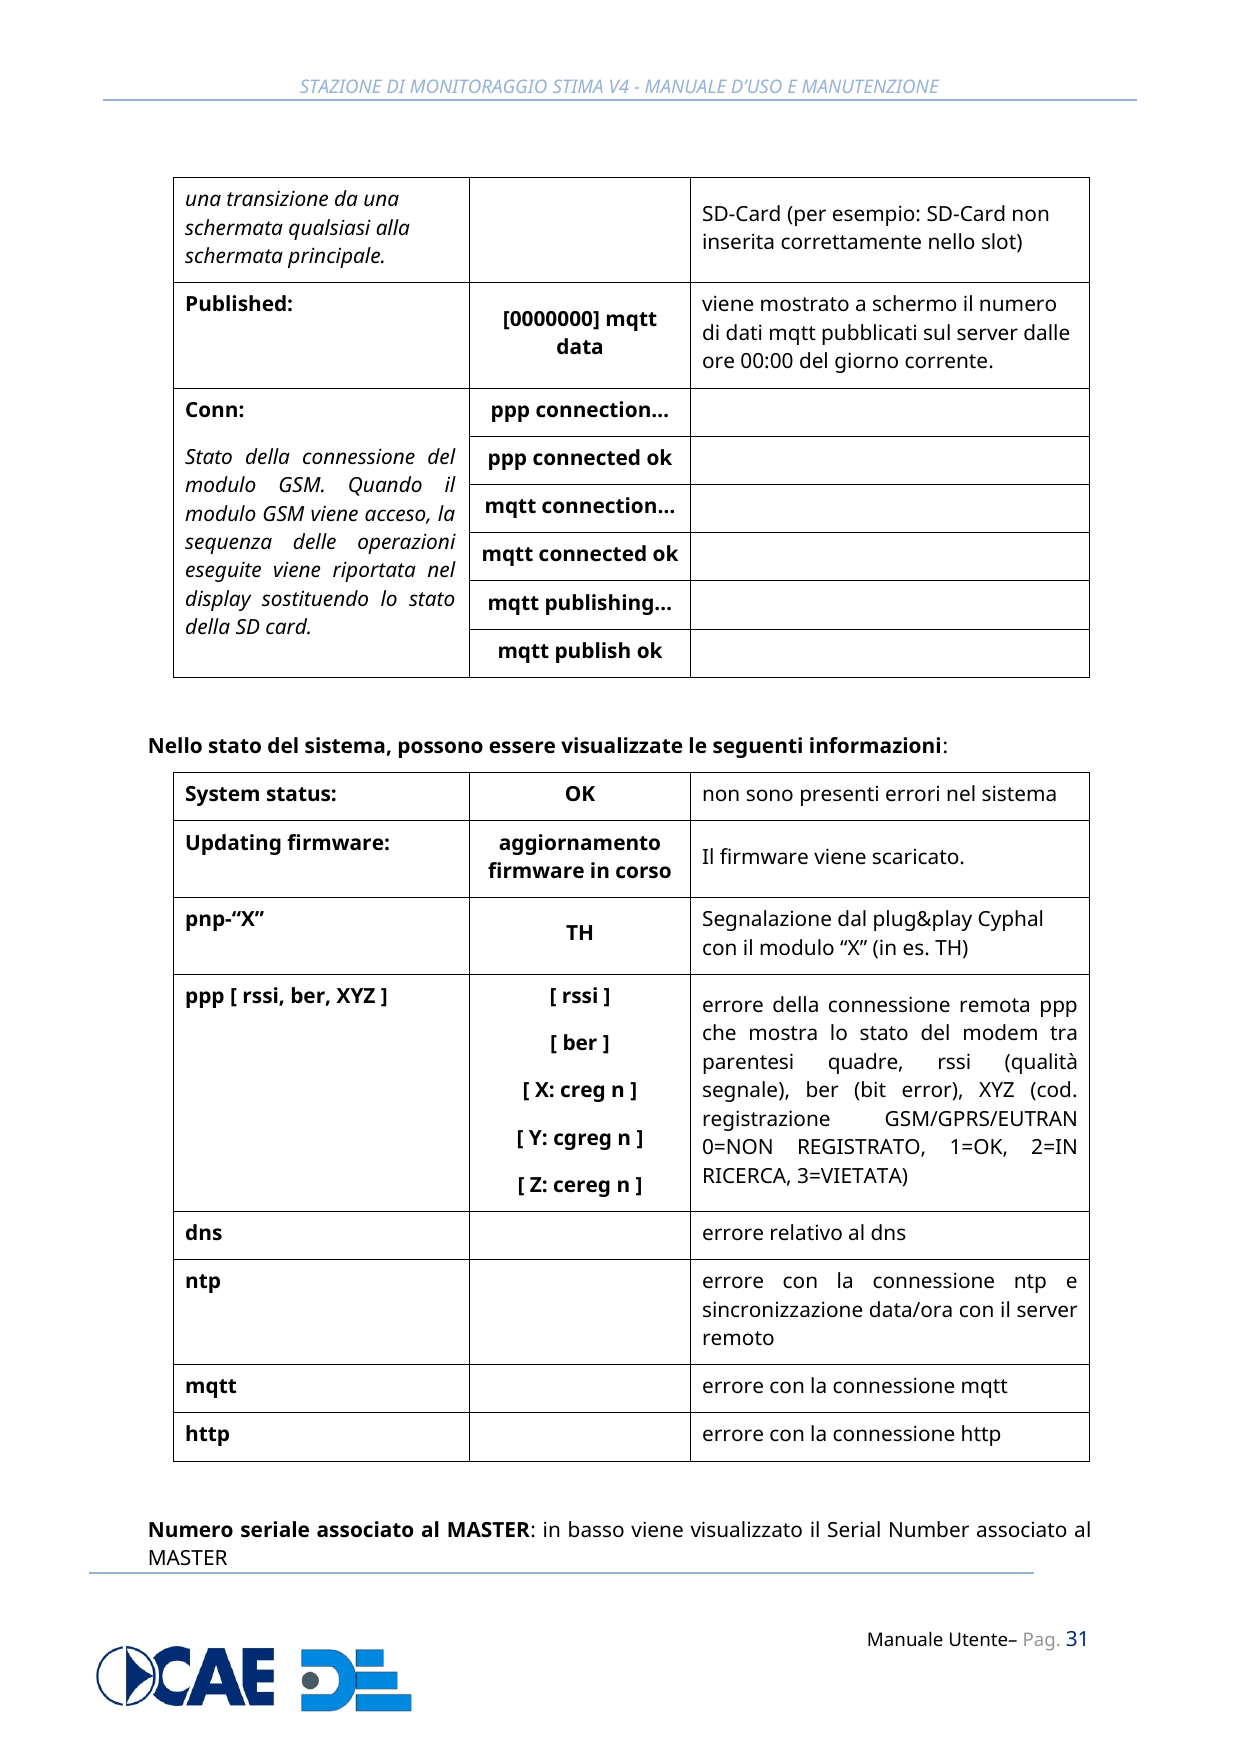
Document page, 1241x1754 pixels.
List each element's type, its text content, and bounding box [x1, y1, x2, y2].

table_cell errore con la connessione http [691, 1413, 1089, 1461]
table_cell [470, 1260, 690, 1364]
table_cell [470, 1413, 690, 1461]
table_cell [470, 1212, 690, 1259]
table_header OK [470, 773, 690, 820]
table_cell [691, 581, 1089, 628]
table_cell errore con la connessione ntp e sincronizzazione data/ora con il server remoto [691, 1260, 1089, 1364]
table_cell ntp [174, 1260, 469, 1364]
table_cell Il firmware viene scaricato. [691, 821, 1089, 897]
table_cell mqtt publish ok [470, 630, 690, 677]
table_cell mqtt connected ok [470, 533, 690, 580]
table_cell [691, 437, 1089, 484]
table_cell dns [174, 1212, 469, 1259]
table_cell [0000000] mqtt data [470, 283, 690, 387]
table_cell ppp connected ok [470, 437, 690, 484]
table_header System status: [174, 773, 469, 820]
table_cell [691, 533, 1089, 580]
table_cell Conn: Stato della connessione del modulo GSM. Quando il modulo GSM viene acceso, la sequenza delle operazioni eseguite viene riportata nel display sostituendo lo stato della SD card. [174, 389, 469, 677]
table_cell aggiornamento firmware in corso [470, 821, 690, 897]
table_cell Segnalazione dal plug&play Cyphal con il modulo “X” (in es. TH) [691, 898, 1089, 974]
table_cell ppp [ rssi, ber, XYZ ] [174, 975, 469, 1211]
table_cell viene mostrato a schermo il numero di dati mqtt pubblicati sul server dalle ore 00:00 del giorno corrente. [691, 283, 1089, 387]
table_cell mqtt [174, 1365, 469, 1412]
table_cell una transizione da una schermata qualsiasi alla schermata principale. [174, 178, 469, 282]
text Numero seriale associato al MASTER: in basso viene visualizzato il Serial Number associato al MASTER [148, 1515, 1092, 1572]
table_cell Published: [174, 283, 469, 387]
table_cell ppp connection… [470, 389, 690, 436]
table_cell TH [470, 898, 690, 974]
table_cell [ rssi ] [ ber ] [ X: creg n ] [ Y: cgreg n ] [ Z: cereg n ] [470, 975, 690, 1211]
table_cell mqtt publishing… [470, 581, 690, 628]
table_cell errore con la connessione mqtt [691, 1365, 1089, 1412]
table_cell [470, 178, 690, 282]
table_cell pnp-“X” [174, 898, 469, 974]
table_cell errore relativo al dns [691, 1212, 1089, 1259]
table_cell mqtt connection… [470, 485, 690, 532]
table_header non sono presenti errori nel sistema [691, 773, 1089, 820]
table_cell Updating firmware: [174, 821, 469, 897]
table_cell http [174, 1413, 469, 1461]
text Nello stato del sistema, possono essere visualizzate le seguenti informazioni: [148, 731, 1092, 760]
table_cell errore della connessione remota ppp che mostra lo stato del modem tra parentesi quadre, rssi (qualità segnale), ber (bit error), XYZ (cod. registrazione GSM/GPRS/EUTRAN 0=NON REGISTRATO, 1=OK, 2=IN RICERCA, 3=VIETATA) [691, 975, 1089, 1211]
table_cell [470, 1365, 690, 1412]
table_cell [691, 485, 1089, 532]
table_cell [691, 630, 1089, 677]
table_cell SD-Card (per esempio: SD-Card non inserita correttamente nello slot) [691, 178, 1089, 282]
table_cell [691, 389, 1089, 436]
